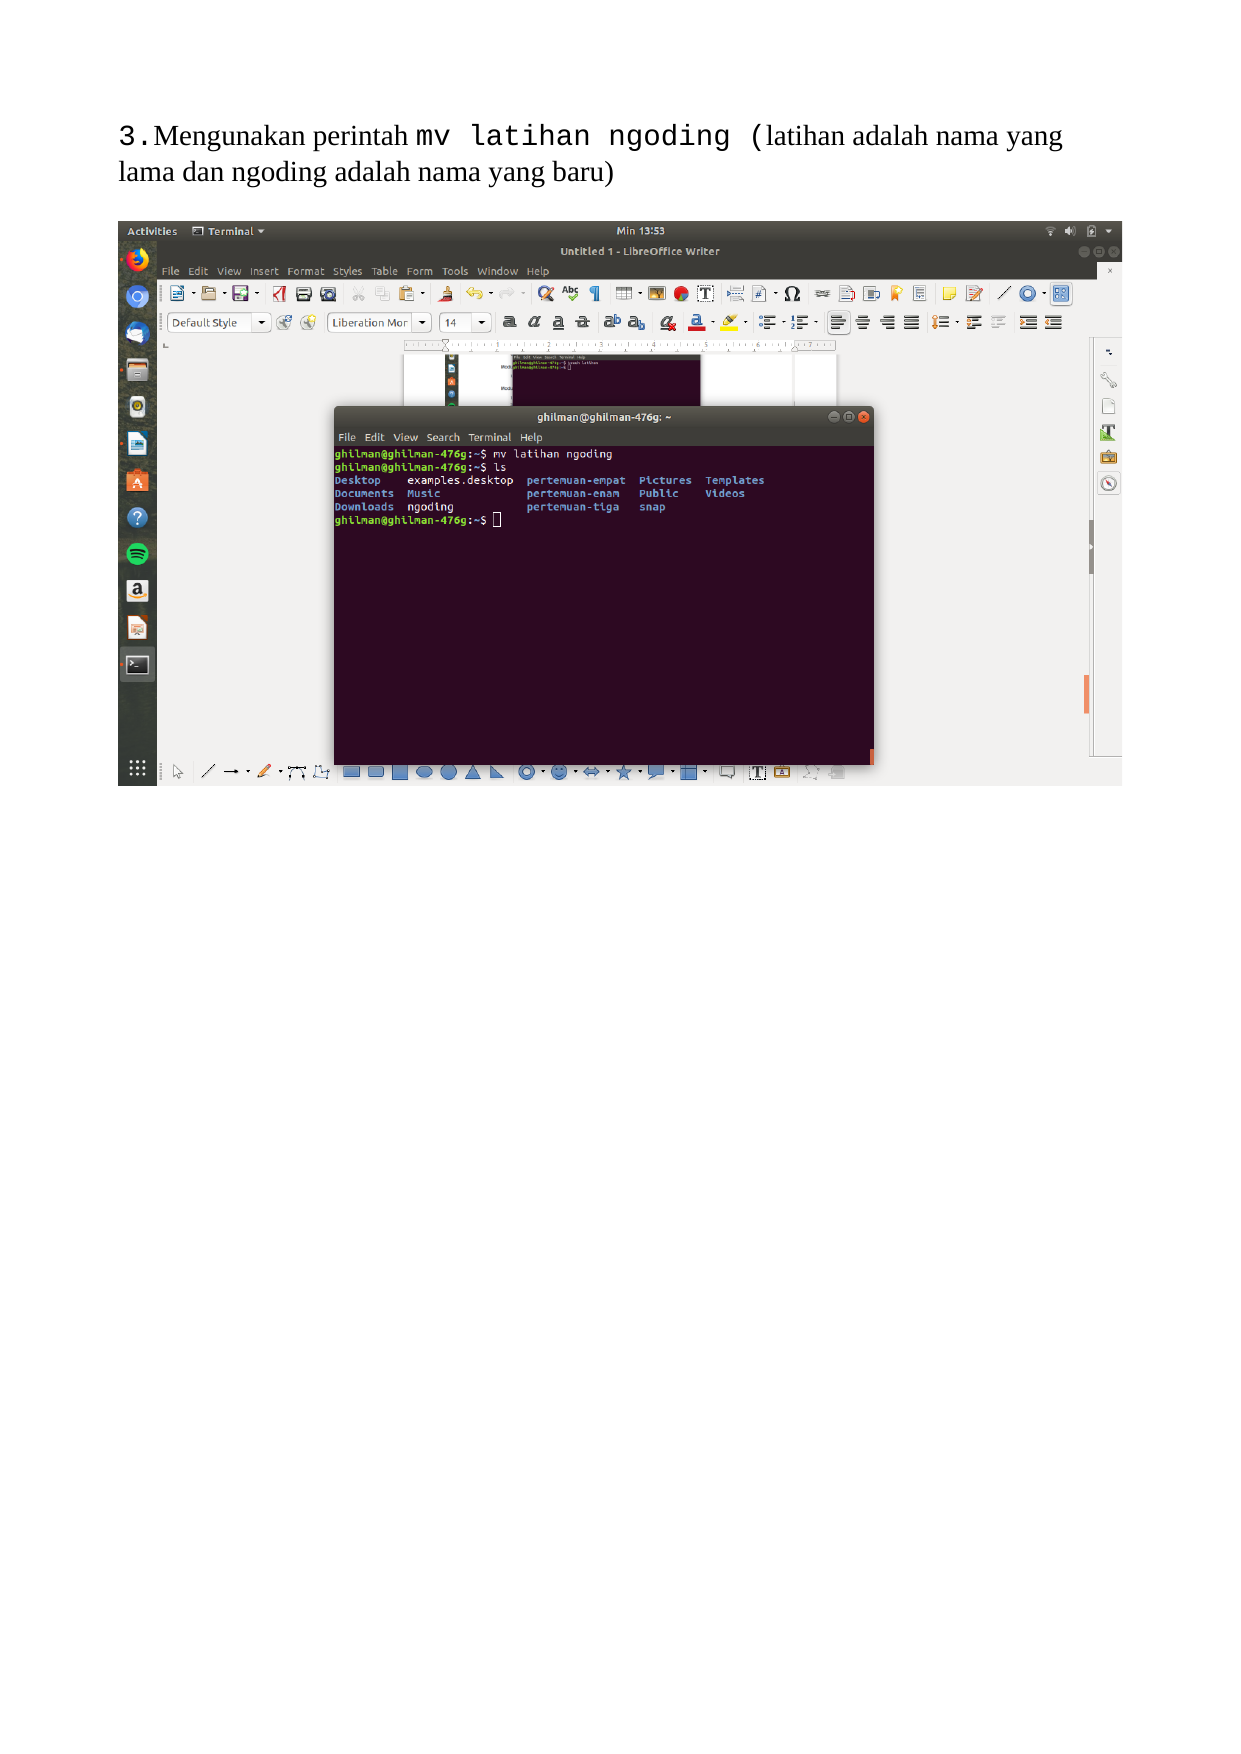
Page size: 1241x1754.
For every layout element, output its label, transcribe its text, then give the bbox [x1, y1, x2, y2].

text 3.Mengunakan perintah mv latihan ngoding (latihan adalah nama yang lama dan ngoding adalah nama yang baru) [118, 118, 1122, 188]
picture [118, 221, 1123, 786]
